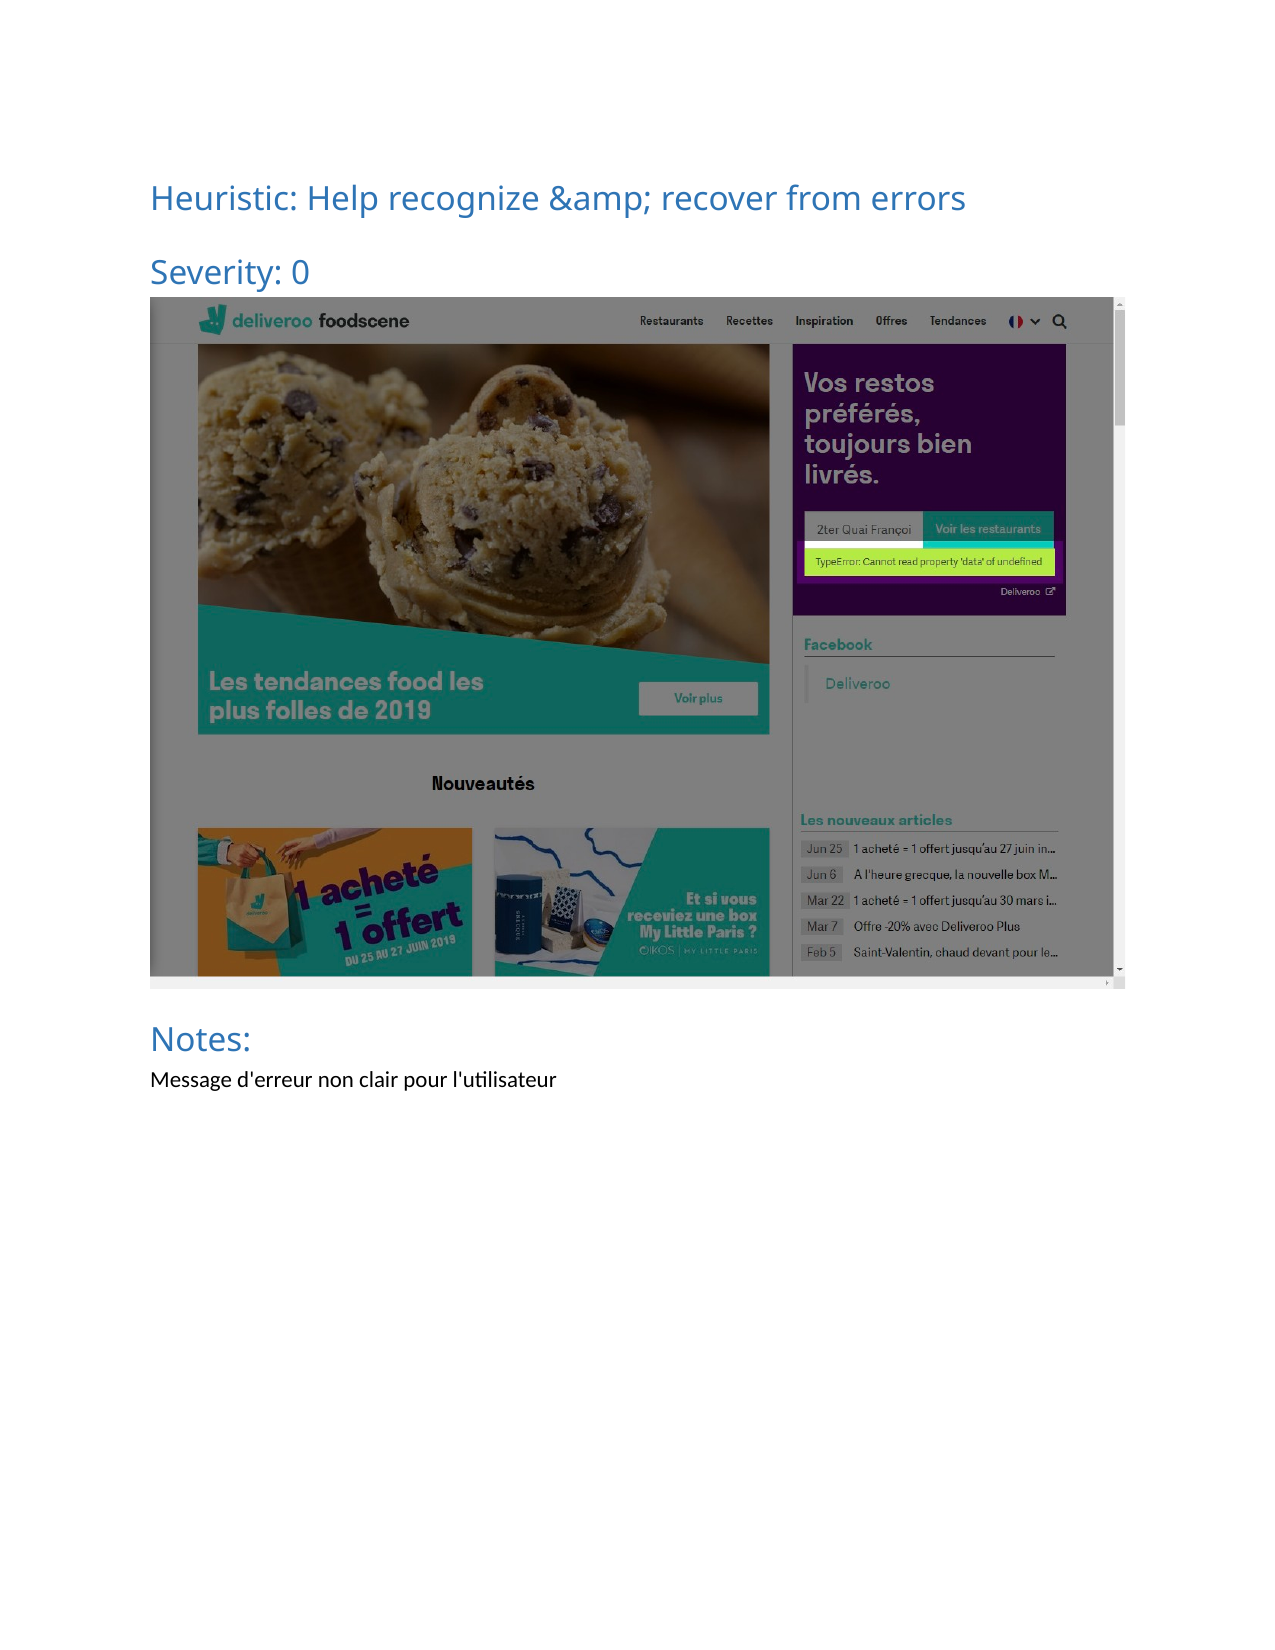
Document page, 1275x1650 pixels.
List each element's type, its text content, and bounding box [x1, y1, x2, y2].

text Message d'erreur non clair pour l'utilisateur [150, 1065, 1125, 1093]
subtitle Heuristic: Help recognize &amp; recover from errors [150, 175, 1125, 220]
picture [150, 297, 1125, 989]
subtitle Notes: [150, 1016, 1125, 1062]
subtitle Severity: 0 [150, 249, 1125, 294]
